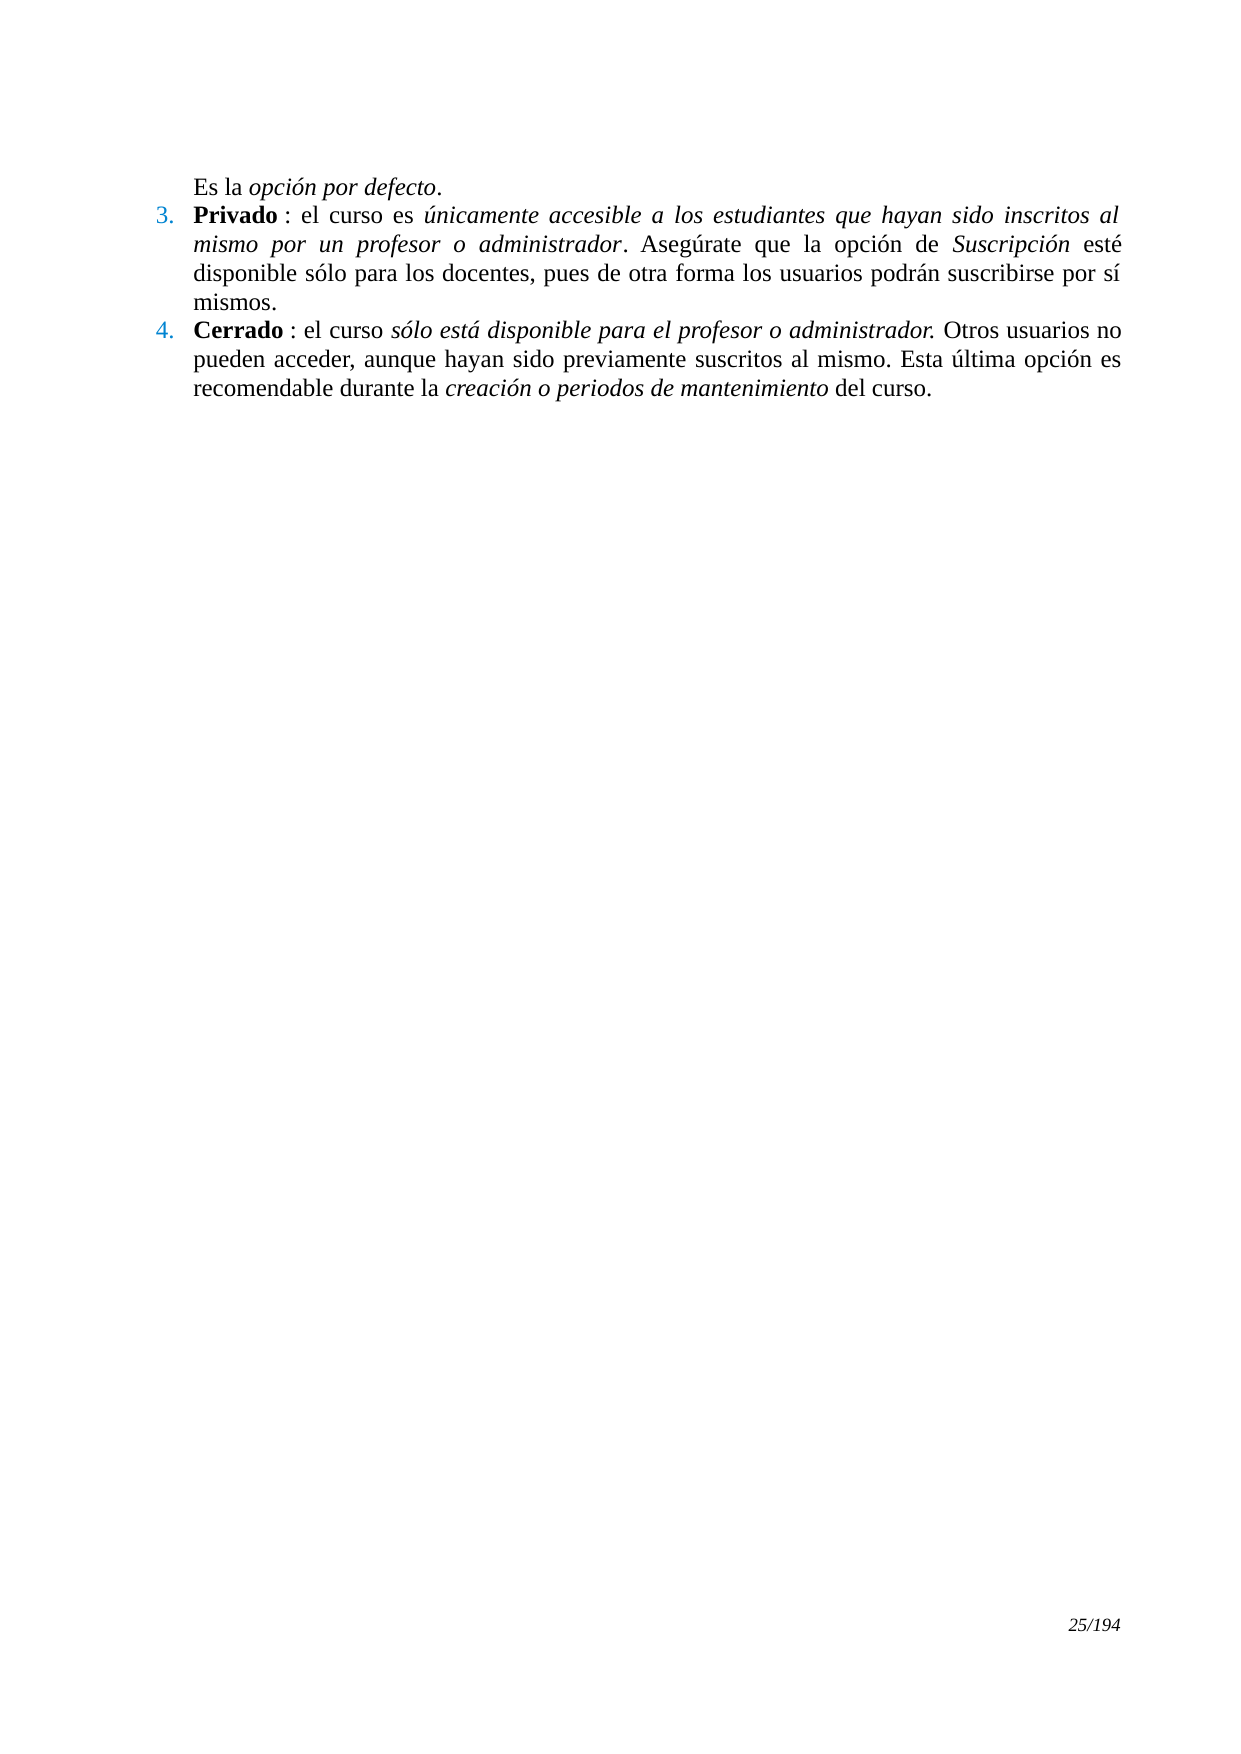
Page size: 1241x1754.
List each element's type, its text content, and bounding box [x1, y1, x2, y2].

list Privado : el curso es únicamente accesible a los estudiantes que hayan sido inscritos al mismo por un profesor o administrador. Asegúrate que la opción de Suscripción esté disponible sólo para los docentes, pues de otra forma los usuarios podrán suscribirse por sí mismos. [156, 200, 1122, 315]
list Cerrado : el curso sólo está disponible para el profesor o administrador. Otros usuarios no pueden acceder, aunque hayan sido previamente suscritos al mismo. Esta última opción es recomendable durante la creación o periodos de mantenimiento del curso. [156, 315, 1122, 402]
list Es la opción por defecto. [156, 172, 1122, 200]
